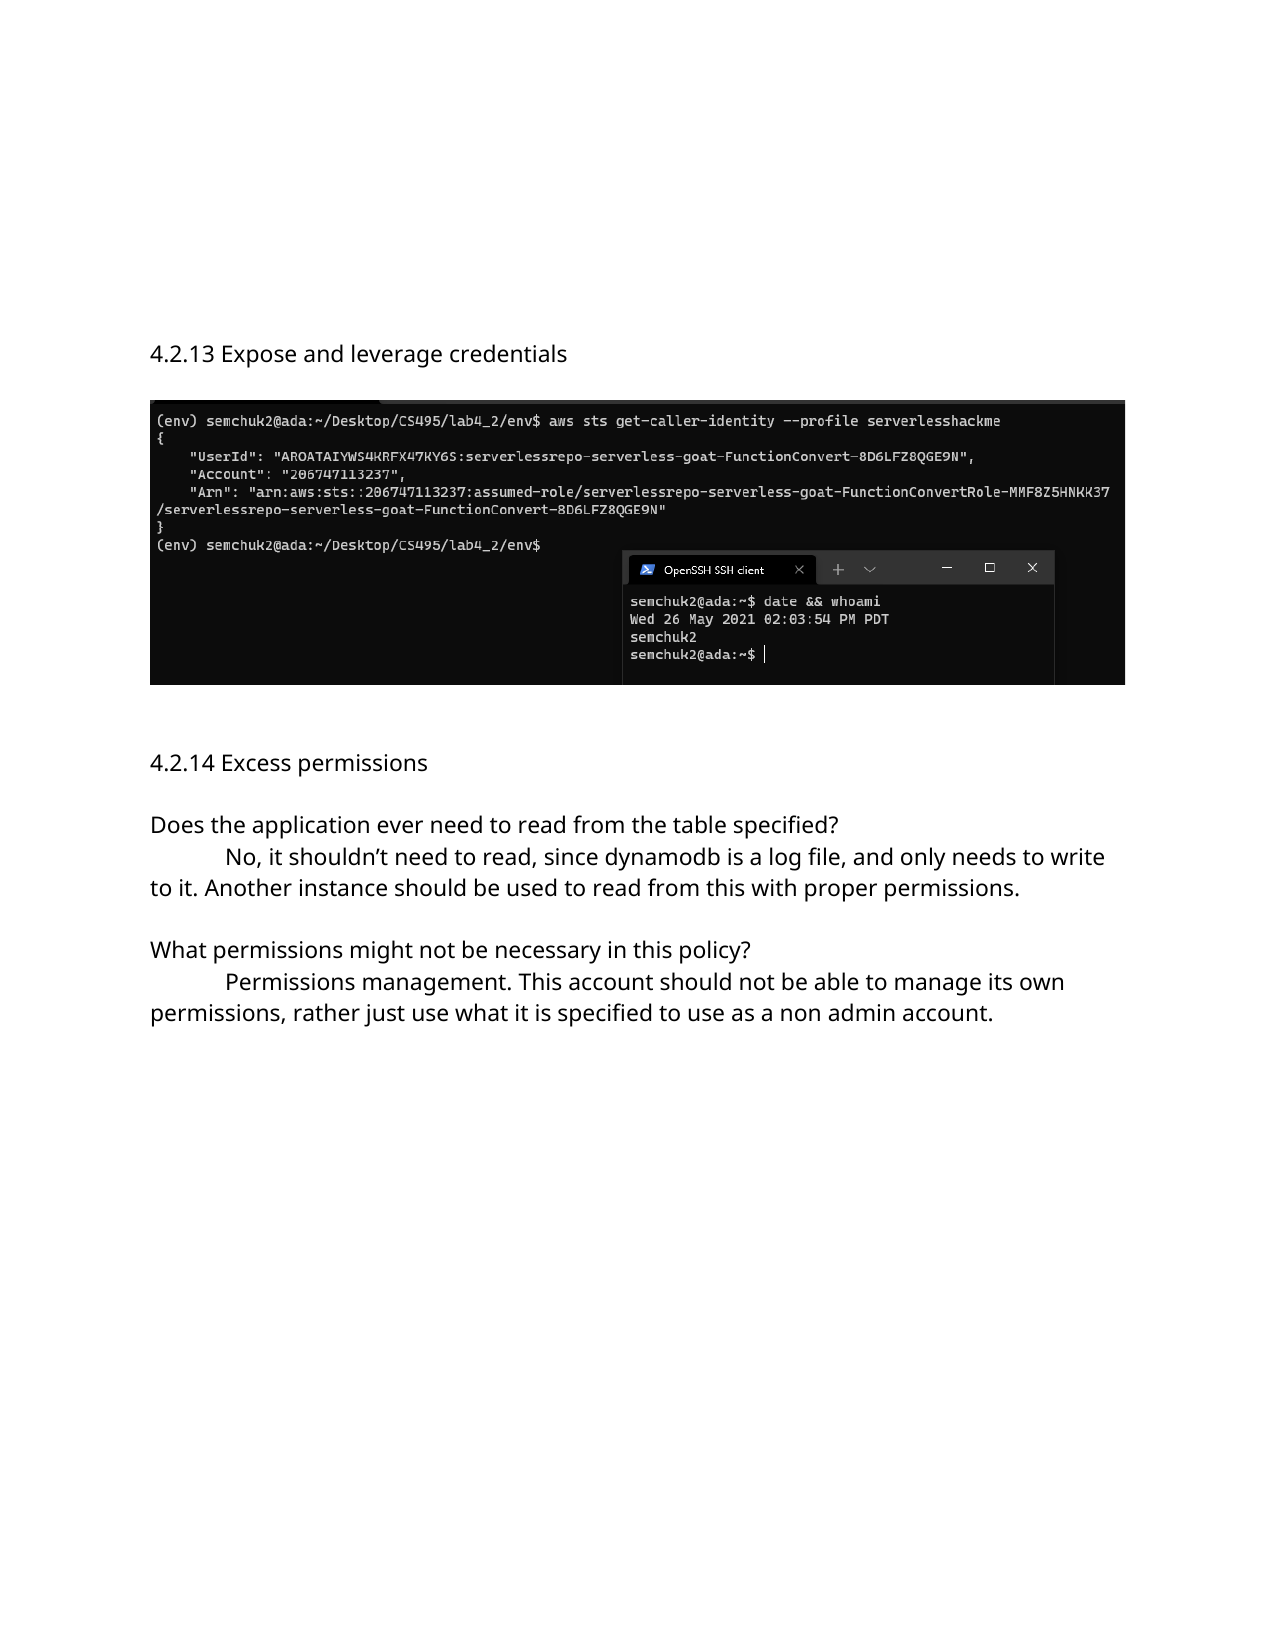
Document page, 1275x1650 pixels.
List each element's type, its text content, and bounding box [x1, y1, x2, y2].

text Permissions management. This account should not be able to manage its own permissions, rather just use what it is specified to use as a non admin account. [150, 965, 1125, 1028]
picture [150, 400, 1125, 685]
text Does the application ever need to read from the table specified? [150, 809, 1125, 840]
text 4.2.13 Expose and leverage credentials [150, 337, 1125, 369]
text 4.2.14 Excess permissions [150, 747, 1125, 778]
text No, it shouldn’t need to read, since dynamodb is a log file, and only needs to write to it. Another instance should be used to read from this with proper permissions. [150, 840, 1125, 903]
text What permissions might not be necessary in this policy? [150, 934, 1125, 965]
